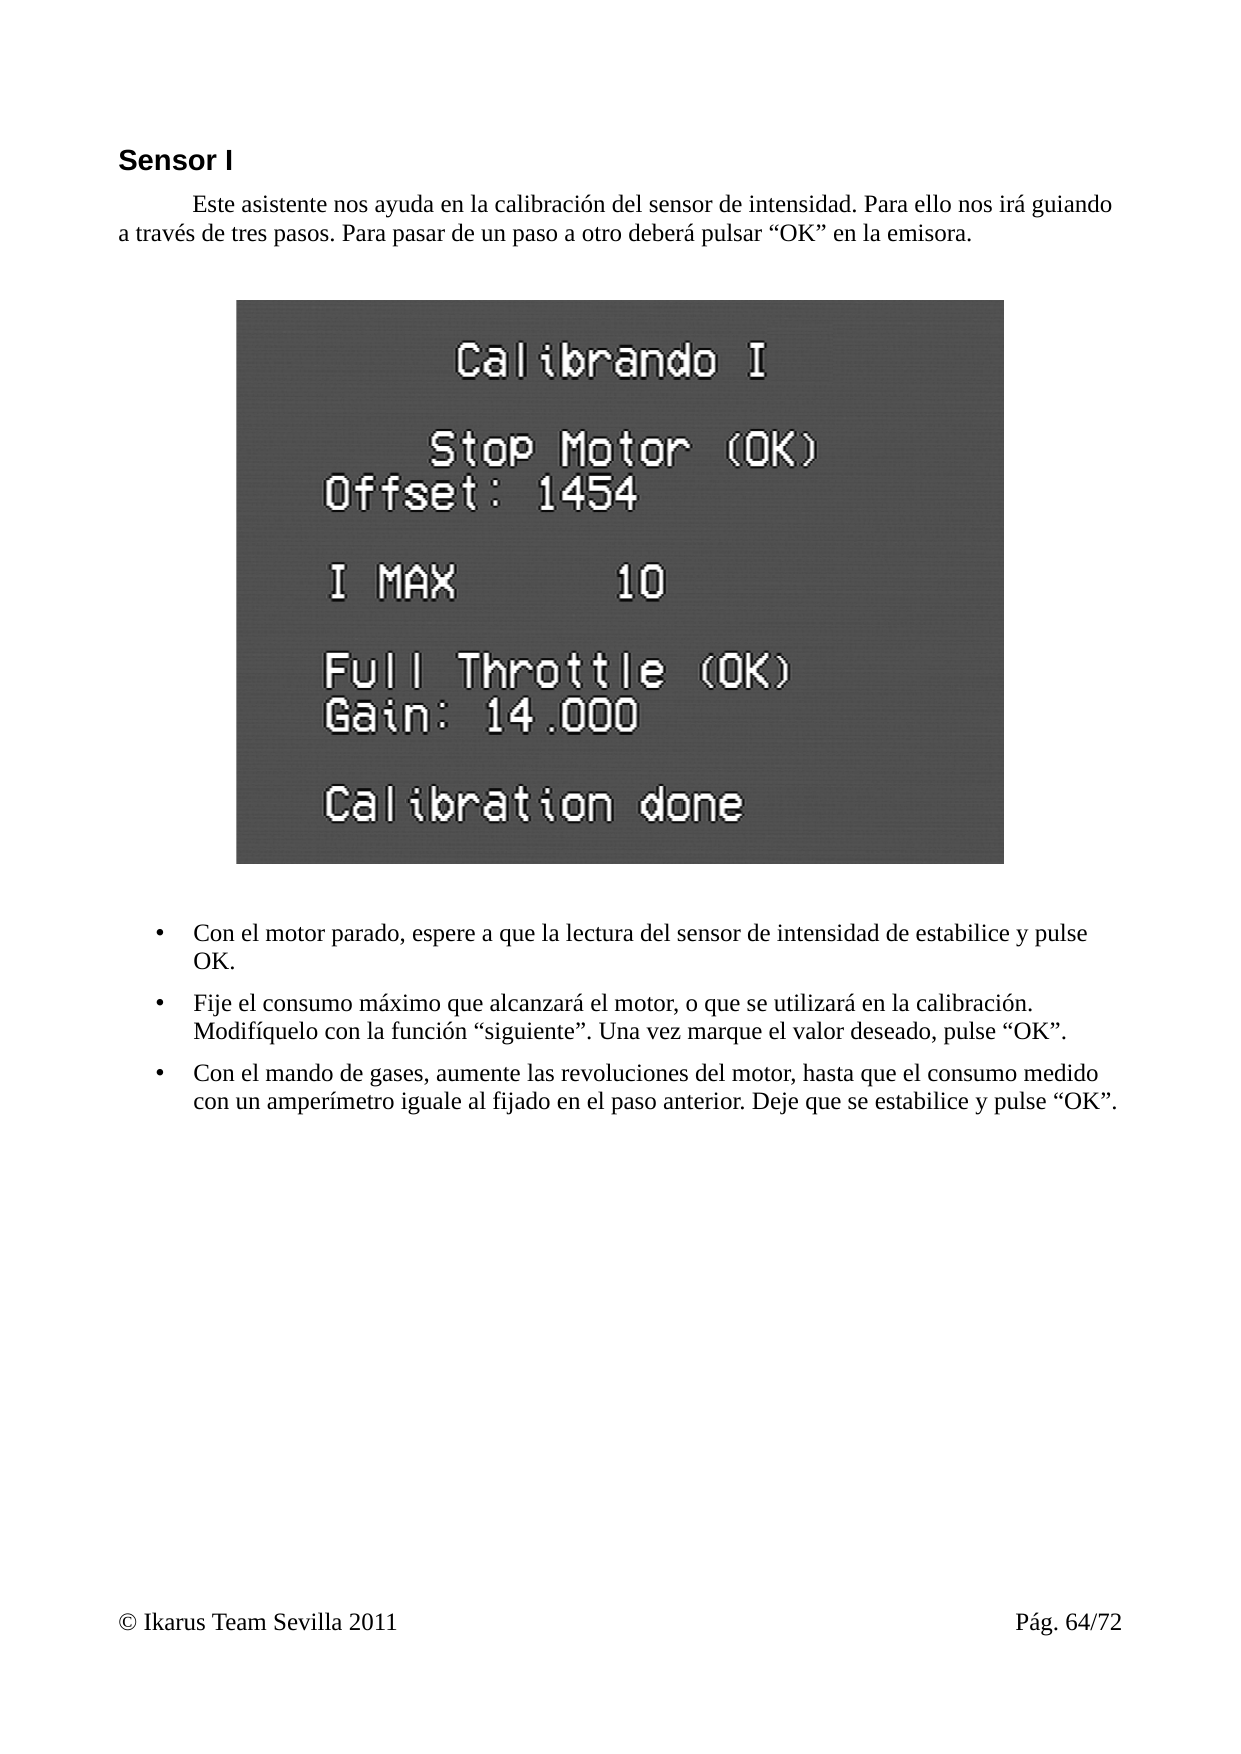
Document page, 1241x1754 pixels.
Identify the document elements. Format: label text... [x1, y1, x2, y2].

text Este asistente nos ayuda en la calibración del sensor de intensidad. Para ello nos irá guiando a través de tres pasos. Para pasar de un paso a otro deberá pulsar “OK” en la emisora. [118, 189, 1122, 247]
list Con el mando de gases, aumente las revoluciones del motor, hasta que el consumo medido con un amperímetro iguale al fijado en el paso anterior. Deje que se estabilice y pulse “OK”. [156, 1058, 1122, 1115]
subtitle Sensor I [118, 143, 1122, 177]
list Con el motor parado, espere a que la lectura del sensor de intensidad de estabilice y pulse OK. [156, 918, 1122, 975]
list Fije el consumo máximo que alcanzará el motor, o que se utilizará en la calibración. Modifíquelo con la función “siguiente”. Una vez marque el valor deseado, pulse “OK”. [156, 988, 1122, 1045]
